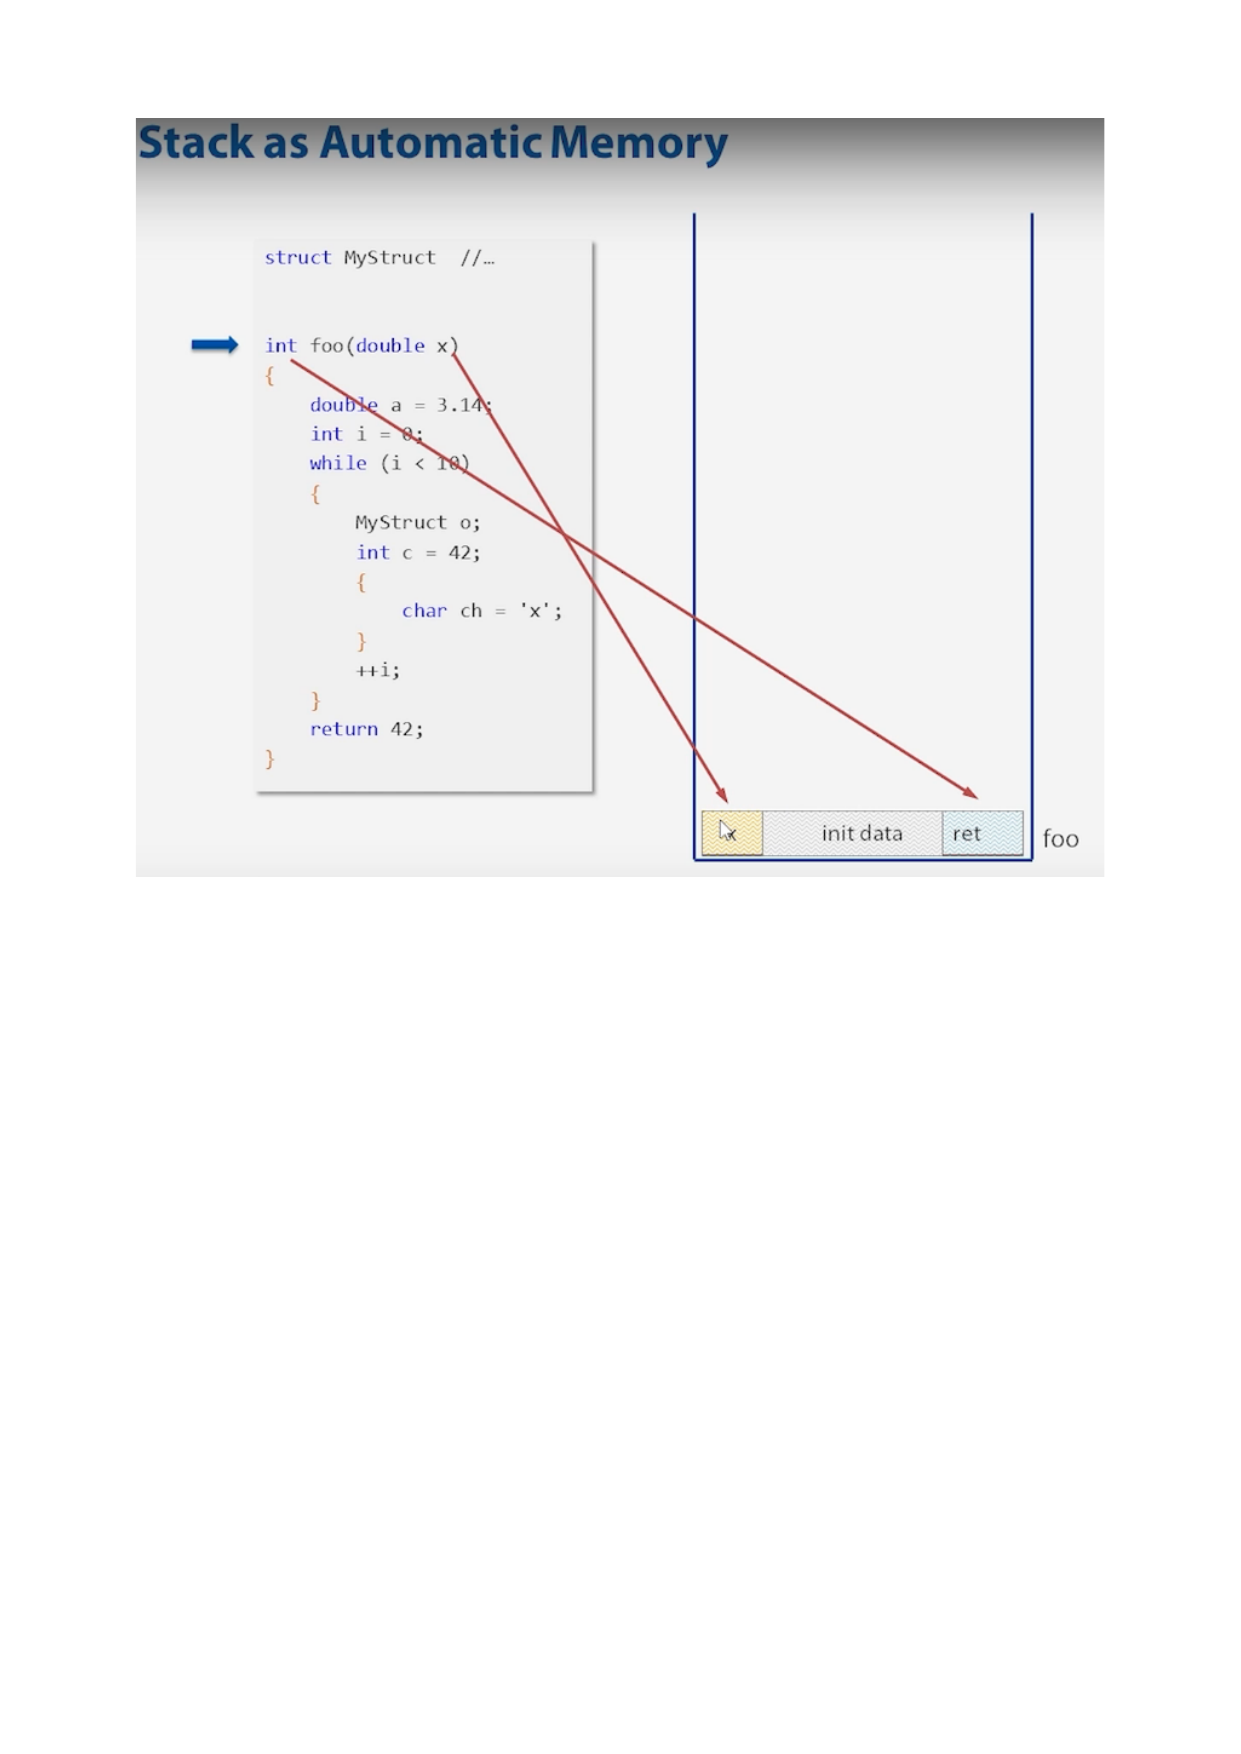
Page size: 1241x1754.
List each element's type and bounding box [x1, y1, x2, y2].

picture [135, 118, 1105, 877]
